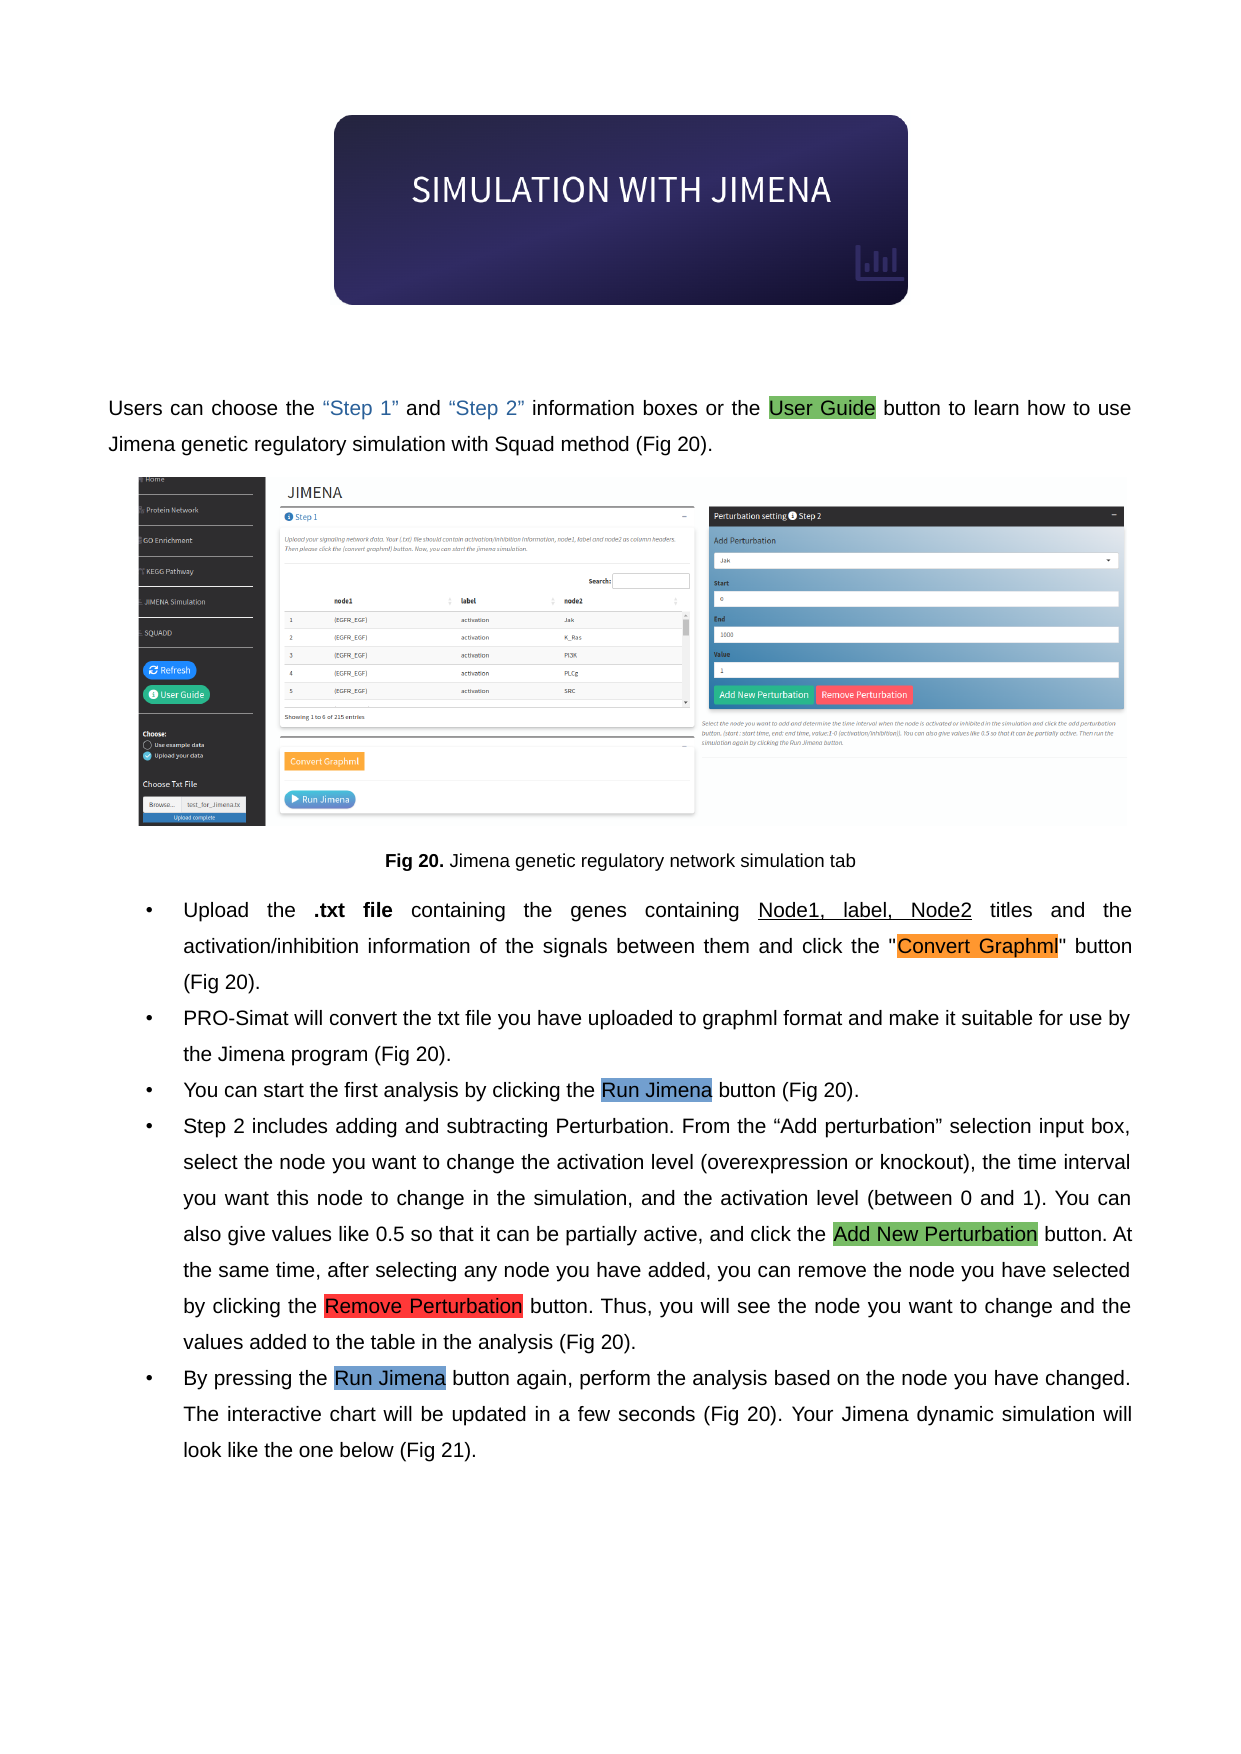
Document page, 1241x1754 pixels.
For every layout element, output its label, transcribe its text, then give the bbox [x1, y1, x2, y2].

list Step 2 includes adding and subtracting Perturbation. From the “Add perturbation” selection input box, select the node you want to change the activation level (overexpression or knockout), the time interval you want this node to change in the simulation, and the activation level (between 0 and 1). You can also give values like 0.5 so that it can be partially active, and click the Add New Perturbation button. At the same time, after selecting any node you have added, you can remove the node you have selected by clicking the Remove Perturbation button. Thus, you will see the node you want to change and the values added to the table in the analysis (Fig 20). [146, 1114, 1132, 1354]
text Users can choose the “Step 1” and “Step 2” information boxes or the User Guide button to learn how to use Jimena genetic regulatory simulation with Squad method (Fig 20). [108, 396, 1132, 455]
list PRO-Simat will convert the txt file you have uploaded to graphml format and make it suitable for use by the Jimena program (Fig 20). [146, 1006, 1132, 1066]
picture [330, 110, 911, 305]
picture [138, 477, 1128, 826]
text Fig 20. Jimena genetic regulatory network simulation tab [108, 849, 1132, 871]
list By pressing the Run Jimena button again, perform the analysis based on the node you have changed. The interactive chart will be updated in a few seconds (Fig 20). Your Jimena dynamic simulation will look like the one below (Fig 21). [146, 1366, 1132, 1462]
list Upload the .txt file containing the genes containing Node1, label, Node2 titles and the activation/inhibition information of the signals between them and click the "Convert Graphml" button (Fig 20). [146, 898, 1132, 994]
list You can start the first analysis by clicking the Run Jimena button (Fig 20). [146, 1078, 1132, 1102]
